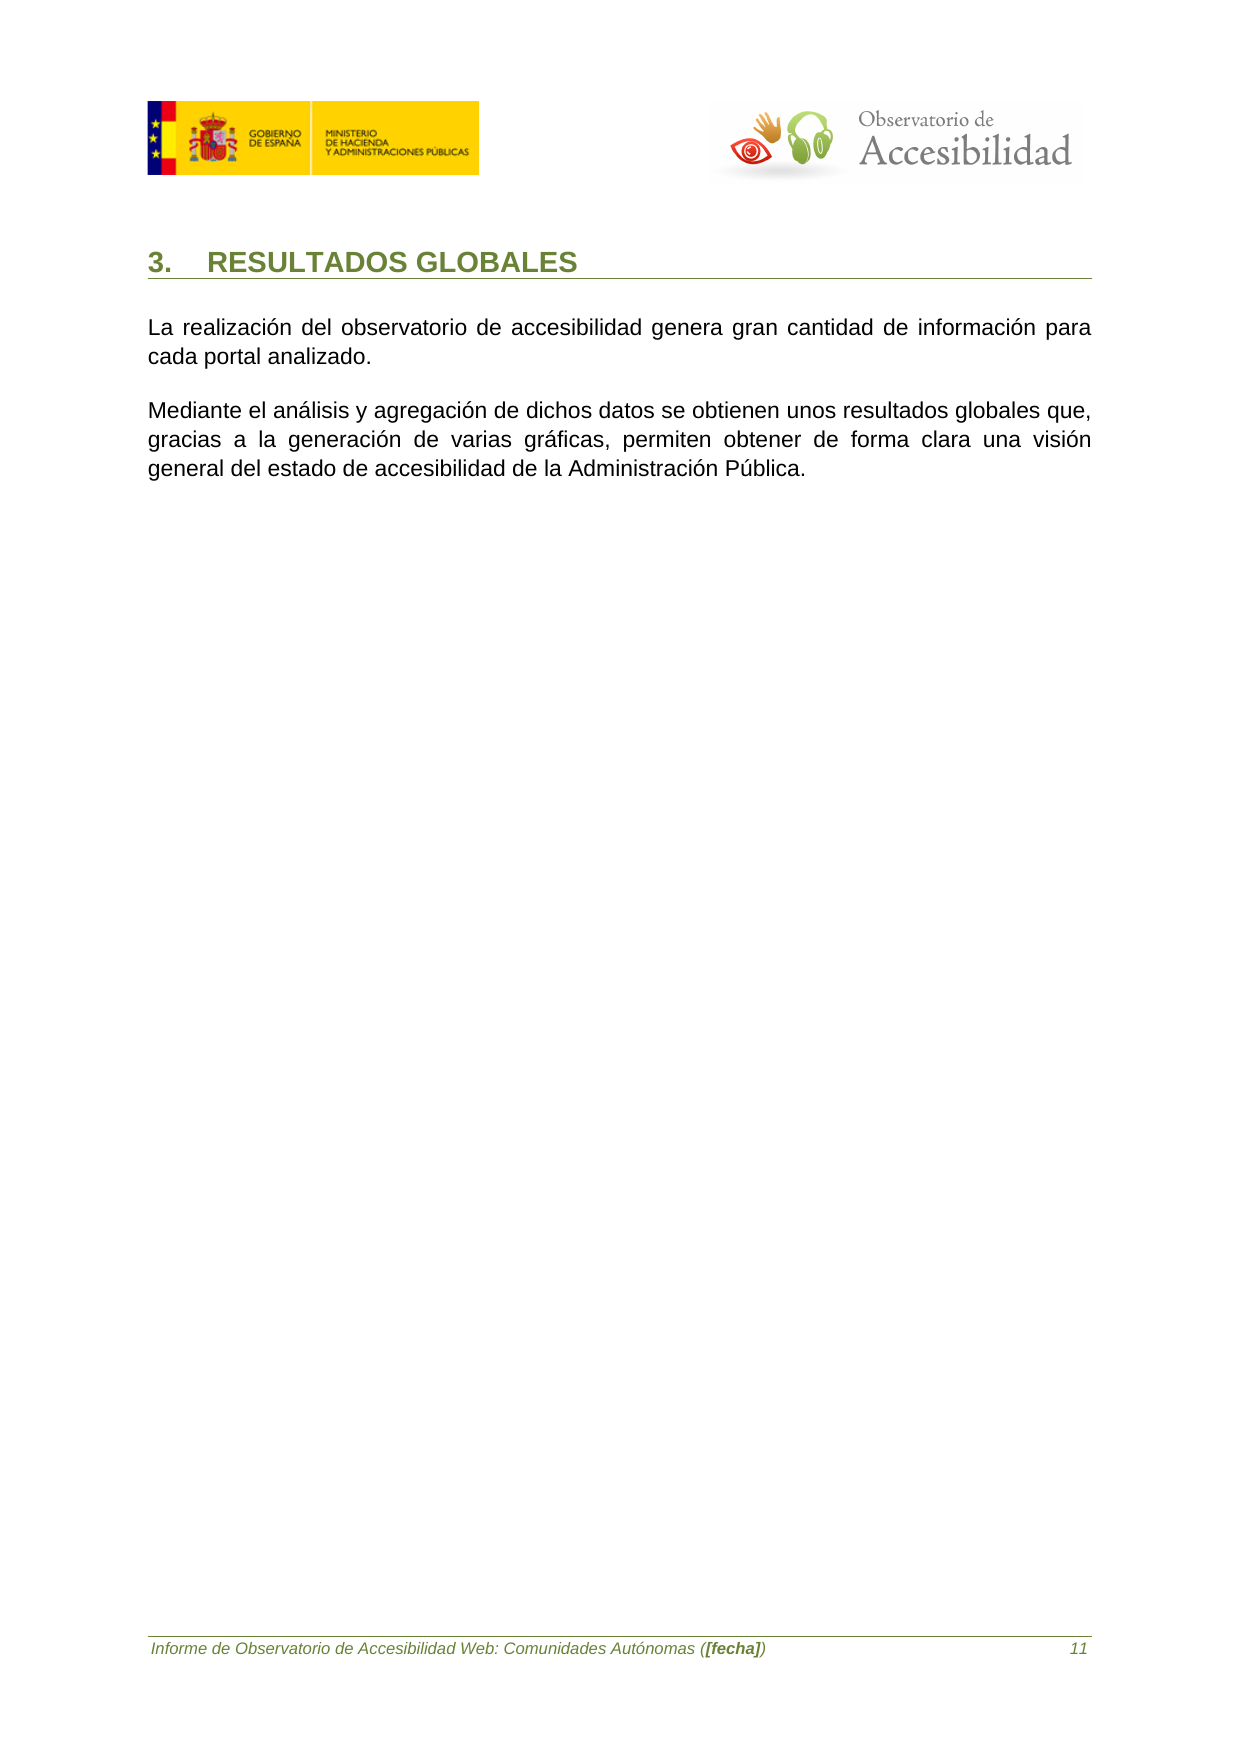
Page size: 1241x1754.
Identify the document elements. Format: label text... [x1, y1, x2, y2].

text La realización del observatorio de accesibilidad genera gran cantidad de información para cada portal analizado. [148, 314, 1092, 369]
picture [710, 102, 1086, 185]
subtitle Resultados Globales [148, 245, 1092, 278]
text Mediante el análisis y agregación de dichos datos se obtienen unos resultados globales que, gracias a la generación de varias gráficas, permiten obtener de forma clara una visión general del estado de accesibilidad de la Administración Pública. [148, 397, 1092, 481]
picture [147, 101, 479, 175]
